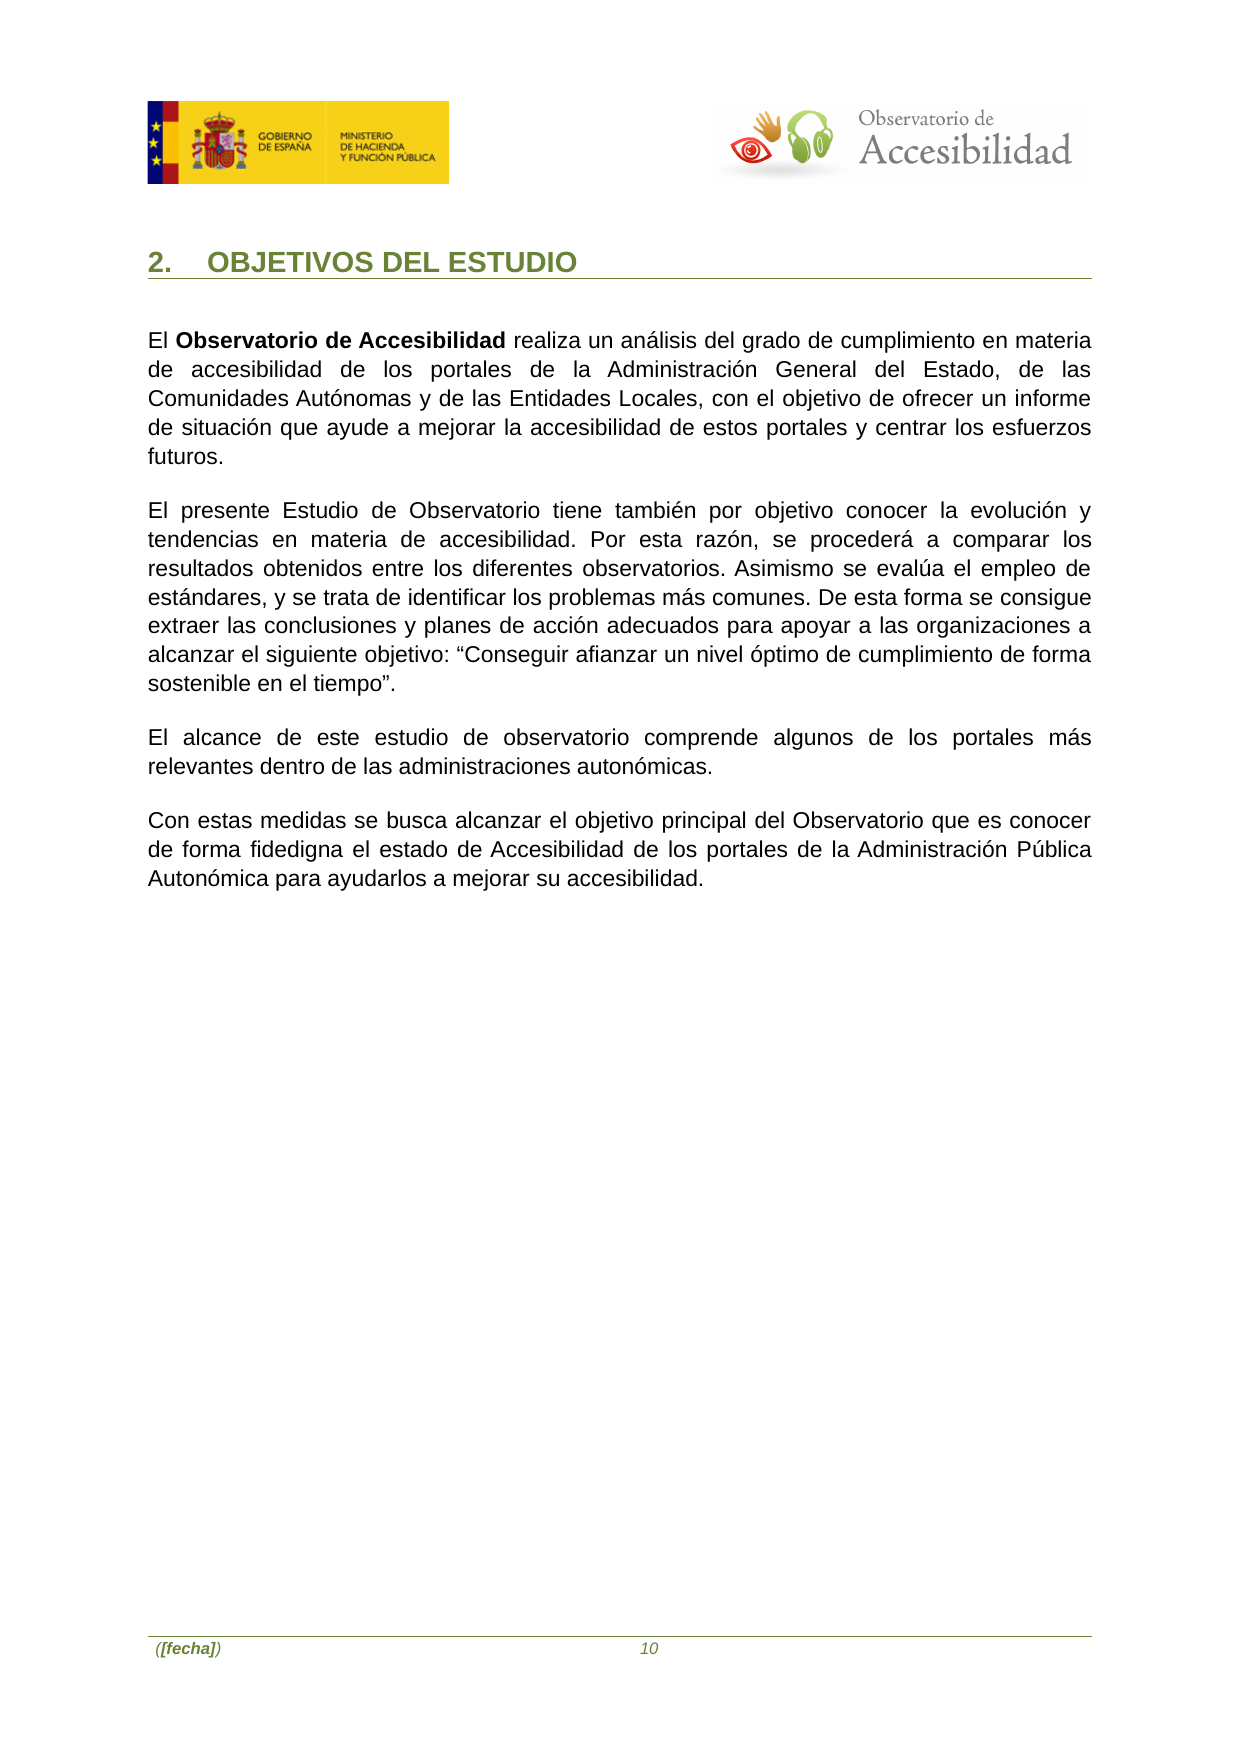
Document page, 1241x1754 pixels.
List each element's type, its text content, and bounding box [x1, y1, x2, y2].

subtitle Objetivos del estudio [148, 245, 1092, 278]
text El alcance de este estudio de observatorio comprende algunos de los portales más relevantes dentro de las administraciones autonómicas. [148, 724, 1092, 779]
picture [710, 101, 1086, 184]
picture [147, 101, 450, 184]
text Con estas medidas se busca alcanzar el objetivo principal del Observatorio que es conocer de forma fidedigna el estado de Accesibilidad de los portales de la Administración Pública Autonómica para ayudarlos a mejorar su accesibilidad. [148, 807, 1092, 891]
text El presente Estudio de Observatorio tiene también por objetivo conocer la evolución y tendencias en materia de accesibilidad. Por esta razón, se procederá a comparar los resultados obtenidos entre los diferentes observatorios. Asimismo se evalúa el empleo de estándares, y se trata de identificar los problemas más comunes. De esta forma se consigue extraer las conclusiones y planes de acción adecuados para apoyar a las organizaciones a alcanzar el siguiente objetivo: “Conseguir afianzar un nivel óptimo de cumplimiento de forma sostenible en el tiempo”. [148, 497, 1092, 697]
text El Observatorio de Accesibilidad realiza un análisis del grado de cumplimiento en materia de accesibilidad de los portales de la Administración General del Estado, de las Comunidades Autónomas y de las Entidades Locales, con el objetivo de ofrecer un informe de situación que ayude a mejorar la accesibilidad de estos portales y centrar los esfuerzos futuros. [148, 327, 1092, 469]
